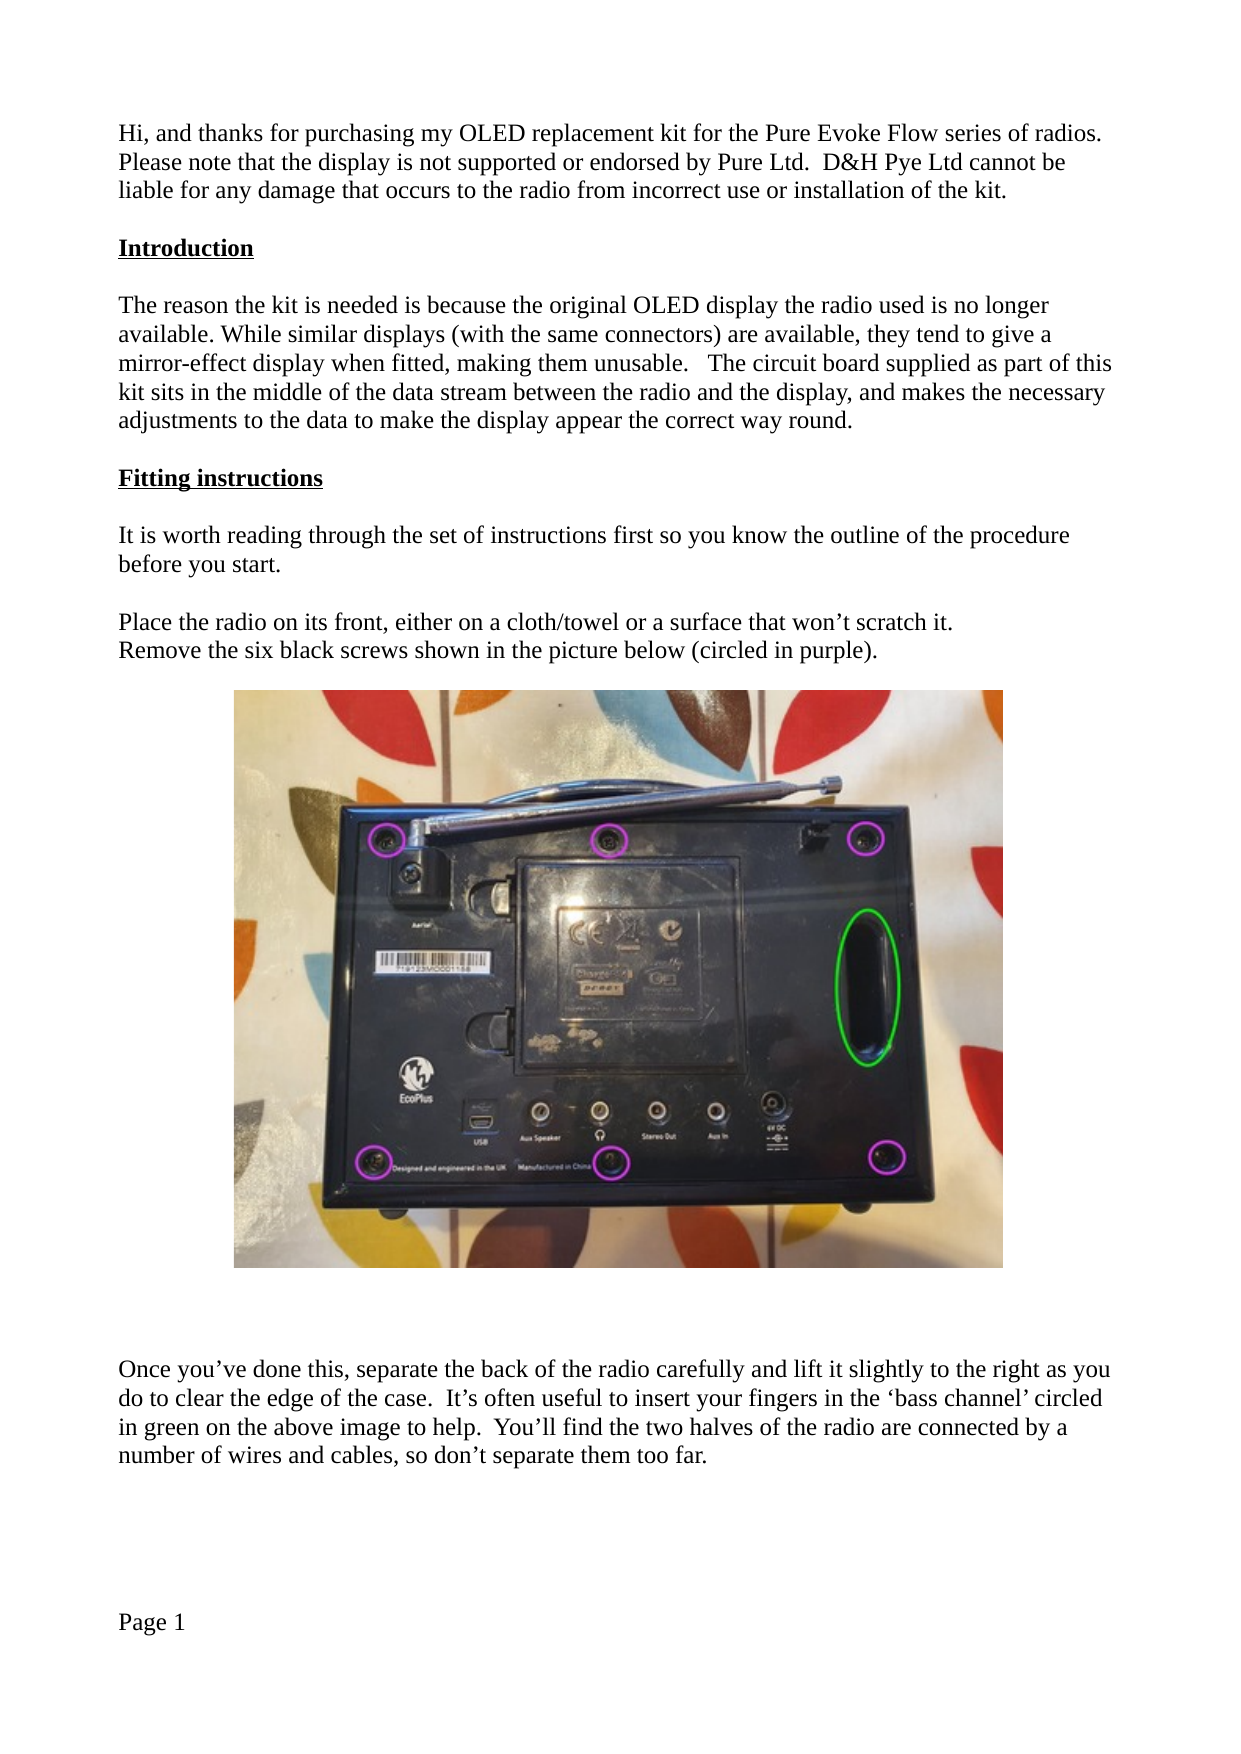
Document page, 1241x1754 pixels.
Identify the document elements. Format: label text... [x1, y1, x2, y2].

text Place the radio on its front, either on a cloth/towel or a surface that won’t scratch it. [118, 578, 1122, 636]
text Remove the six black screws shown in the picture below (circled in purple). [118, 636, 1122, 664]
text Please note that the display is not supported or endorsed by Pure Ltd. D&H Pye Ltd cannot be liable for any damage that occurs to the radio from incorrect use or installation of the kit. [118, 147, 1122, 204]
text Once you’ve done this, separate the back of the radio carefully and lift it slightly to the right as you do to clear the edge of the case. It’s often useful to insert your fingers in the ‘bass channel’ circled in green on the above image to help. You’ll find the two halves of the radio are connected by a number of wires and cables, so don’t separate them too far. [118, 1354, 1122, 1469]
text Introduction [118, 233, 1122, 262]
text It is worth reading through the set of instructions first so you know the outline of the procedure before you start. [118, 492, 1122, 578]
text Fitting instructions [118, 463, 1122, 492]
text The reason the kit is needed is because the original OLED display the radio used is no longer available. While similar displays (with the same connectors) are available, they tend to give a mirror-effect display when fitted, making them unusable. The circuit board supplied as part of this kit sits in the middle of the data stream between the radio and the display, and makes the necessary adjustments to the data to make the display appear the correct way round. [118, 291, 1122, 434]
text Hi, and thanks for purchasing my OLED replacement kit for the Pure Evoke Flow series of radios. [118, 118, 1122, 147]
picture [233, 690, 1003, 1268]
